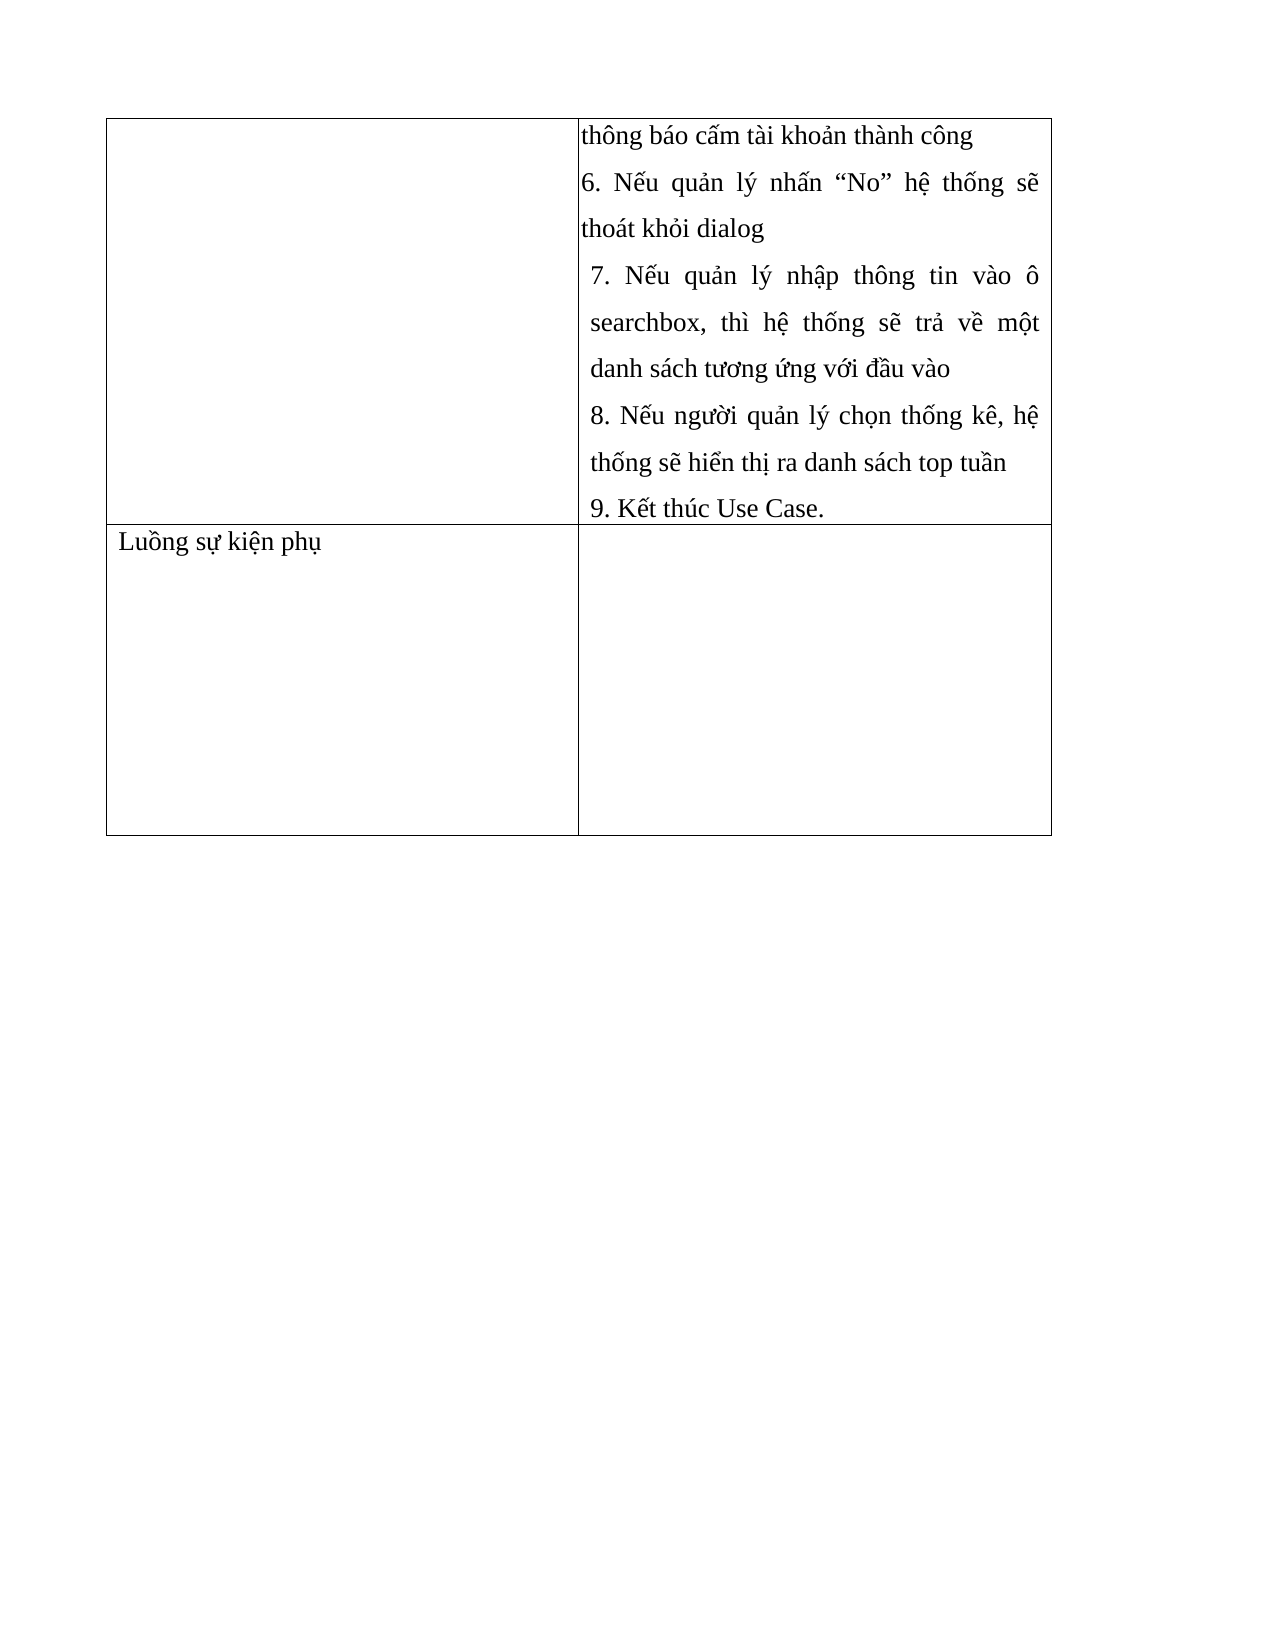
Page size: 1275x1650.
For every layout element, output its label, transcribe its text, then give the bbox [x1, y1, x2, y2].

table_cell [107, 119, 578, 524]
table_cell thông báo cấm tài khoản thành công 6. Nếu quản lý nhấn “No” hệ thống sẽ thoát khỏi dialog 7. Nếu quản lý nhập thông tin vào ô searchbox, thì hệ thống sẽ trả về một danh sách tương ứng với đầu vào 8. Nếu người quản lý chọn thống kê, hệ thống sẽ hiển thị ra danh sách top tuần 9. Kết thúc Use Case. [579, 119, 1051, 524]
table_cell Luồng sự kiện phụ [107, 525, 578, 835]
table_cell [579, 525, 1051, 835]
